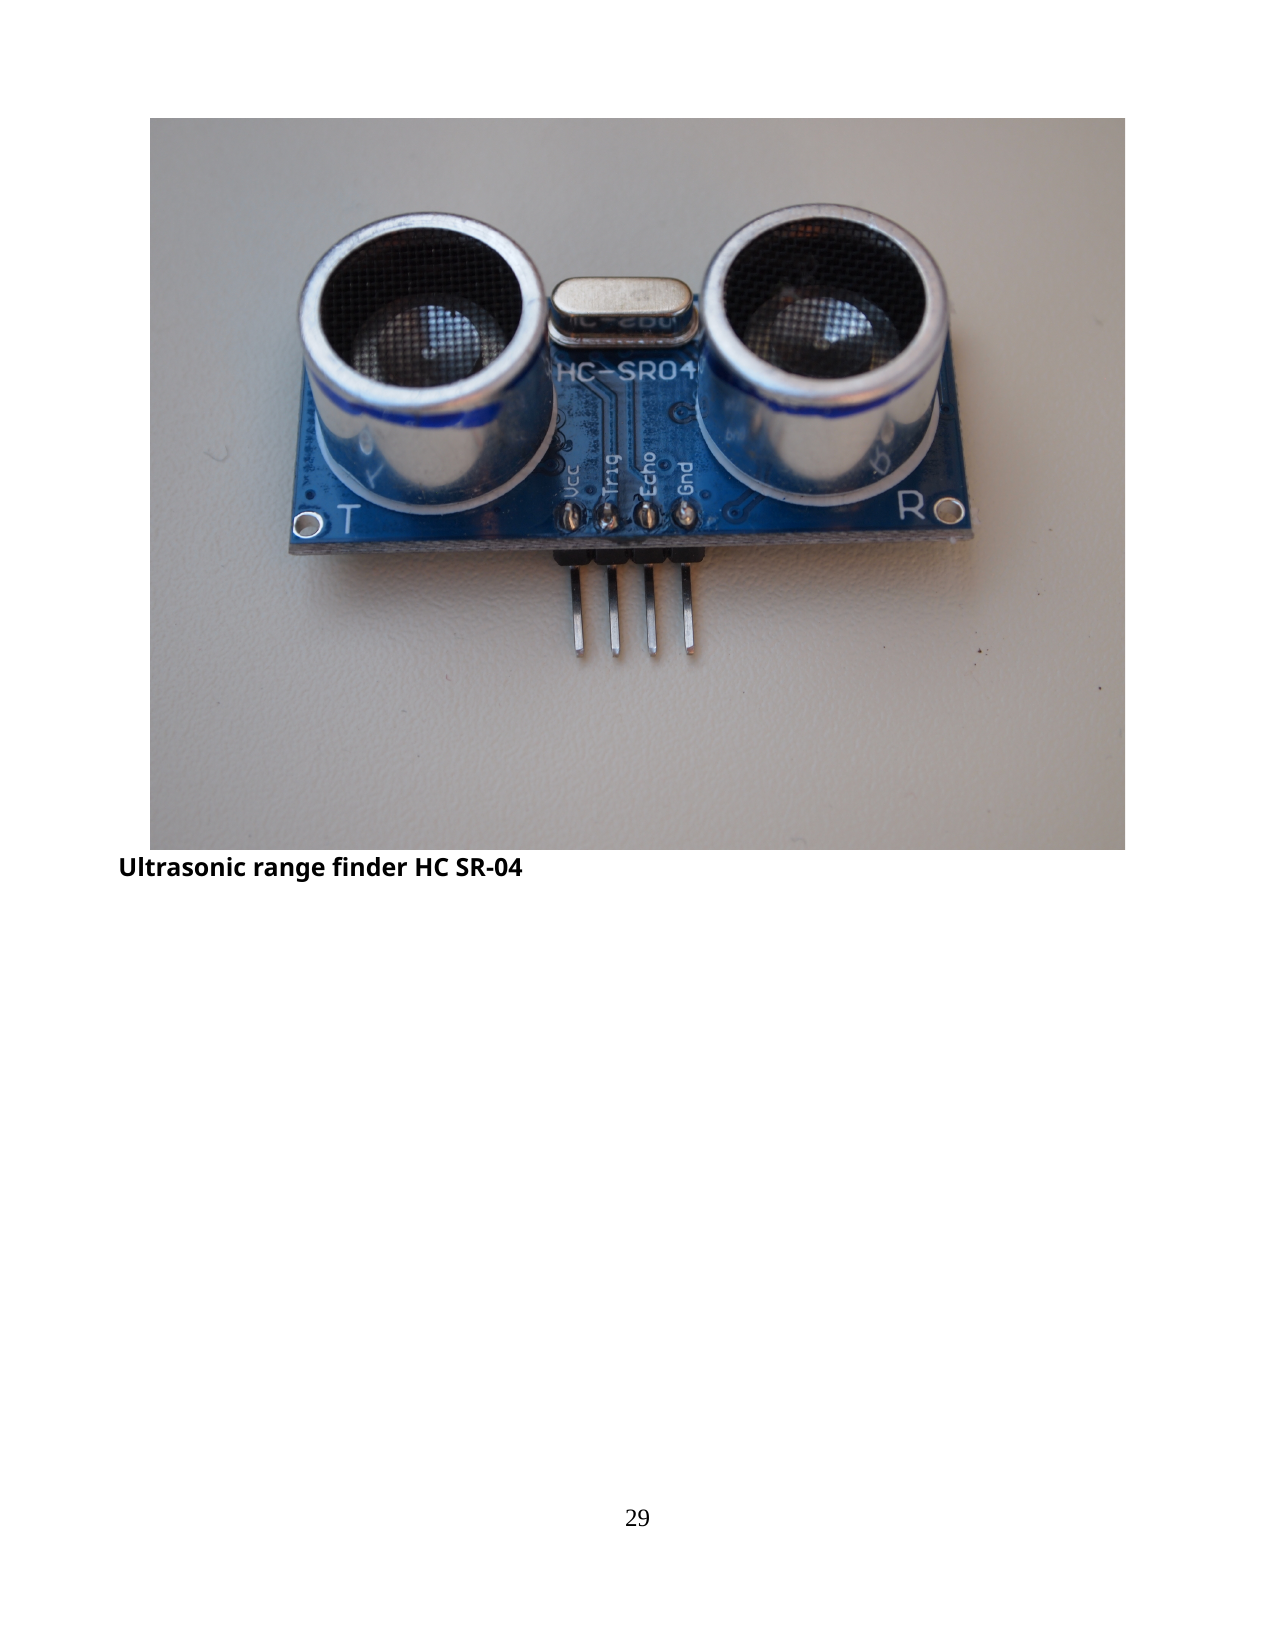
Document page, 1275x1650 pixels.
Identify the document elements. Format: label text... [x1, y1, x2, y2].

picture [150, 118, 1125, 850]
text Ultrasonic range finder HC SR-04 [118, 118, 1157, 883]
